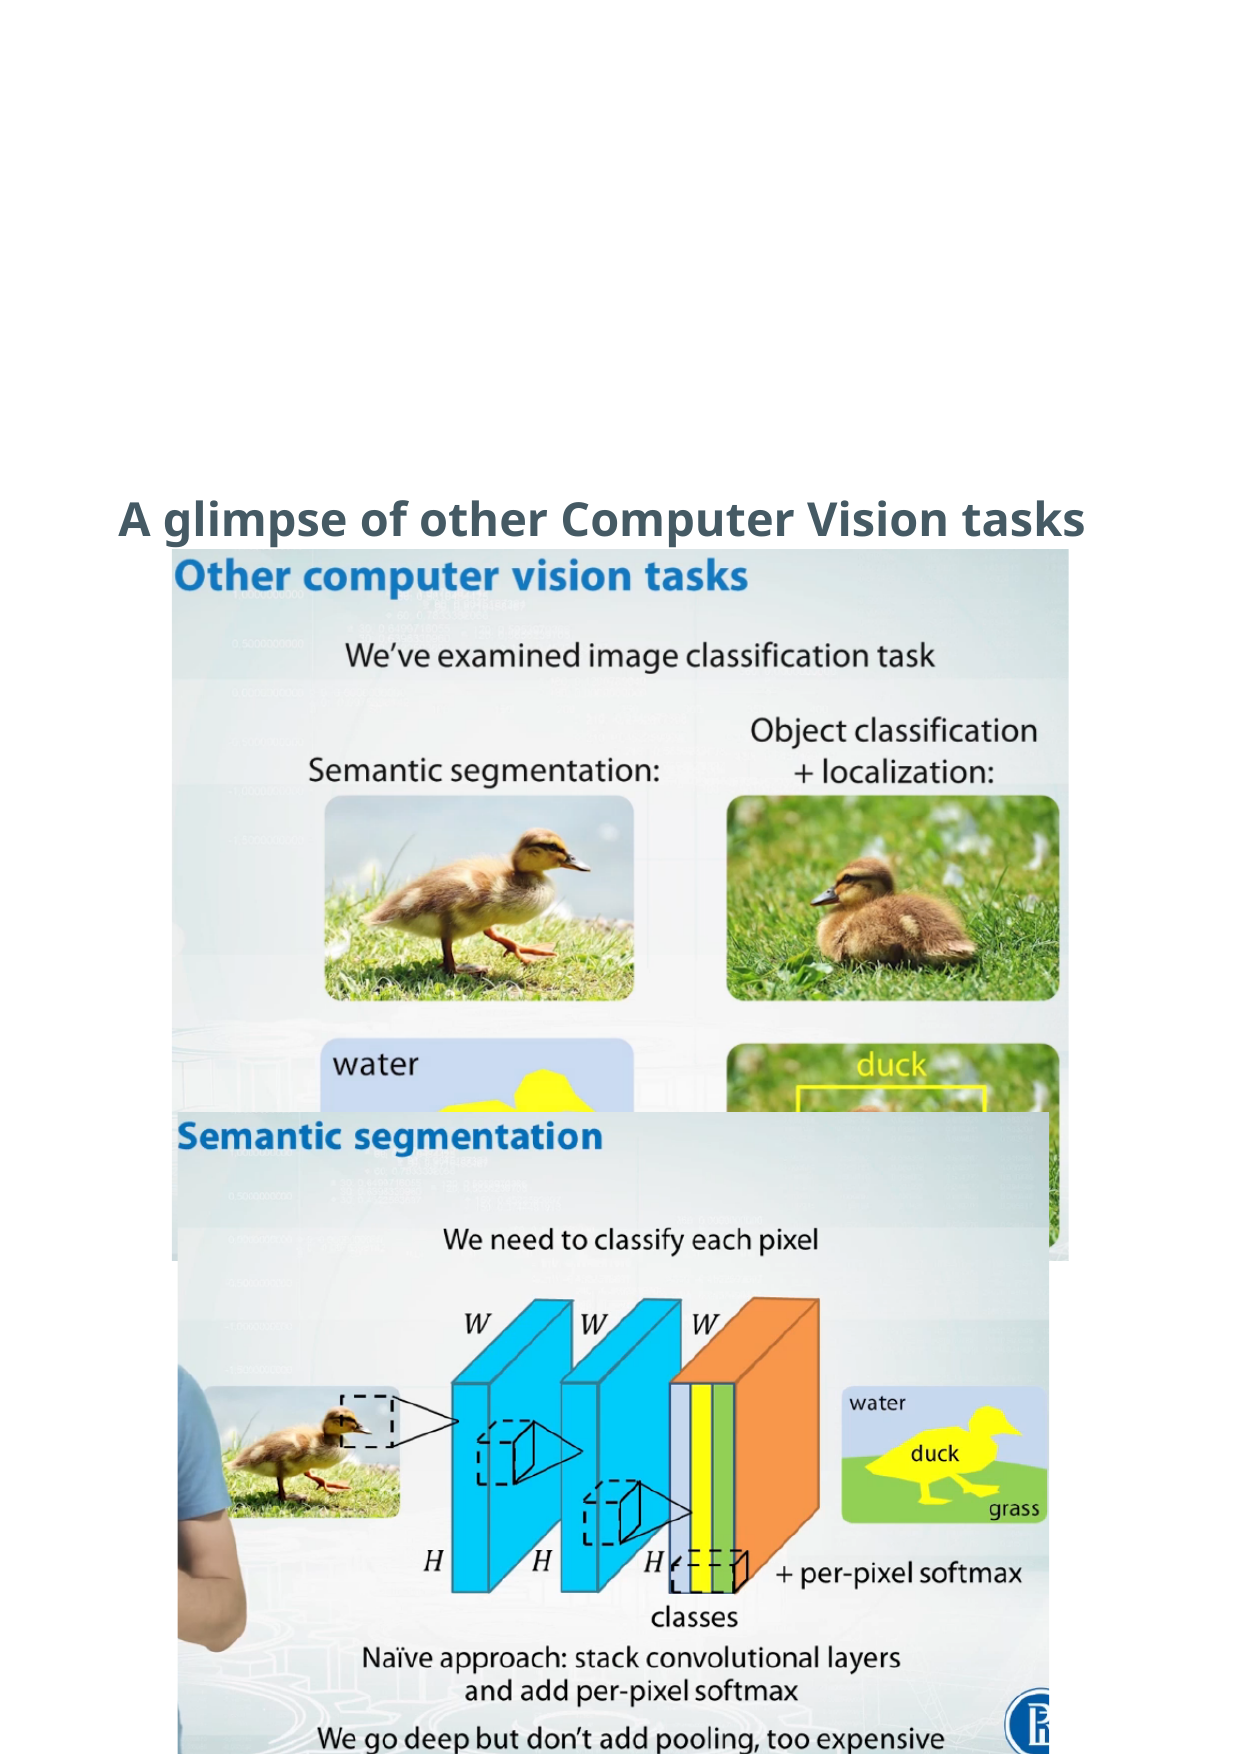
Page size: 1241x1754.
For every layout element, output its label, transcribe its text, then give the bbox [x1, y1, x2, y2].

subtitle A glimpse of other Computer Vision tasks [118, 486, 1122, 550]
picture [171, 549, 1069, 1754]
